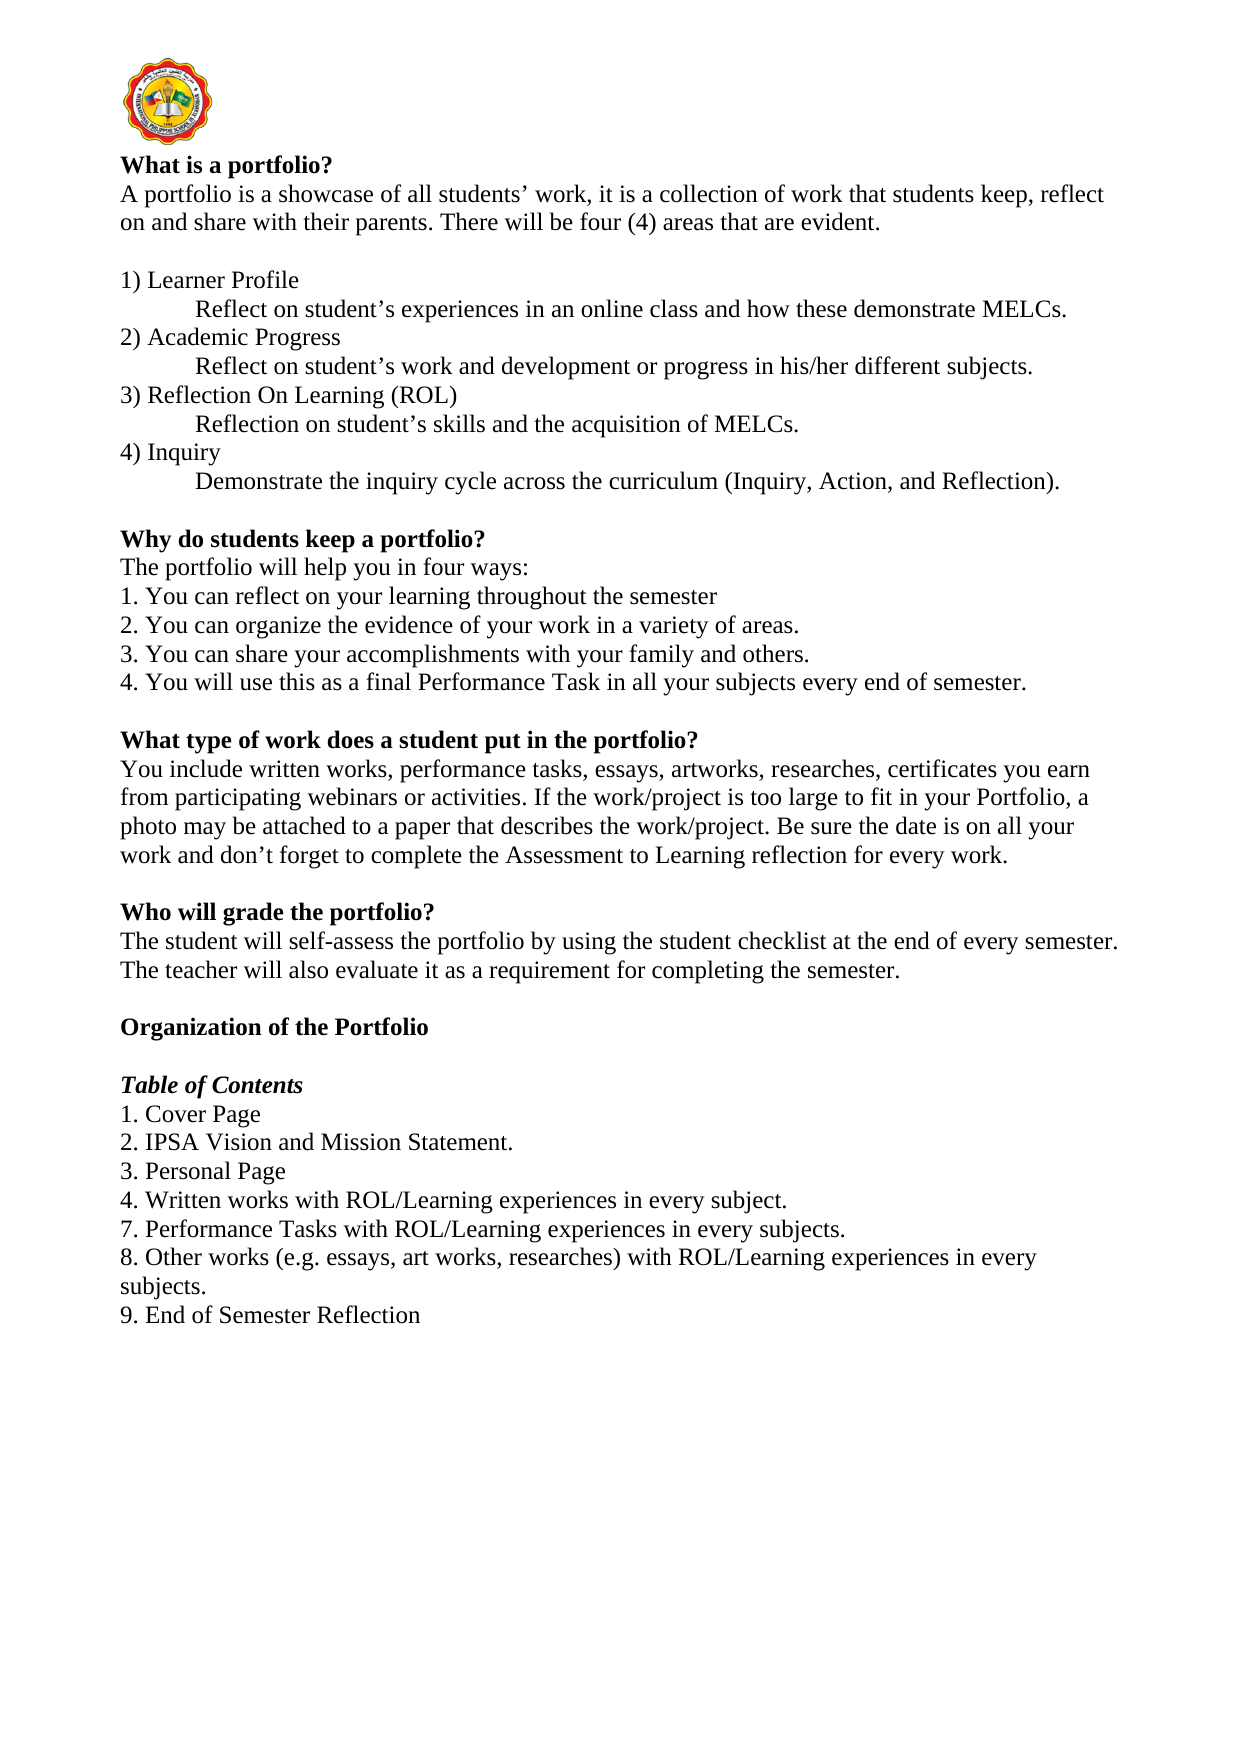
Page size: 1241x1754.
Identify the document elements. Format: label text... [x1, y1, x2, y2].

text 1) Learner Profile [120, 265, 1120, 294]
text Who will grade the portfolio? [120, 897, 1120, 926]
text What type of work does a student put in the portfolio? [120, 725, 1120, 754]
text 2. You can organize the evidence of your work in a variety of areas. [120, 610, 1120, 639]
text Organization of the Portfolio [120, 1012, 1120, 1041]
text Demonstrate the inquiry cycle across the curriculum (Inquiry, Action, and Reflection). [120, 466, 1120, 495]
text 3) Reflection On Learning (ROL) [120, 380, 1120, 409]
text 4) Inquiry [120, 437, 1120, 466]
text What is a portfolio? [120, 150, 1120, 179]
text 8. Other works (e.g. essays, art works, researches) with ROL/Learning experiences in every subjects. [120, 1242, 1120, 1300]
text 1. You can reflect on your learning throughout the semester [120, 581, 1120, 610]
text 3. Personal Page [120, 1156, 1120, 1185]
text 1. Cover Page [120, 1099, 1120, 1127]
text 2) Academic Progress [120, 322, 1120, 351]
picture [123, 58, 218, 145]
text Reflect on student’s experiences in an online class and how these demonstrate MELCs. [120, 294, 1120, 322]
text A portfolio is a showcase of all students’ work, it is a collection of work that students keep, reflect on and share with their parents. There will be four (4) areas that are evident. [120, 179, 1120, 236]
text Why do students keep a portfolio? [120, 524, 1120, 552]
text 7. Performance Tasks with ROL/Learning experiences in every subjects. [120, 1214, 1120, 1242]
text 3. You can share your accomplishments with your family and others. [120, 639, 1120, 667]
text 9. End of Semester Reflection [120, 1300, 1120, 1329]
text 4. You will use this as a final Performance Task in all your subjects every end of semester. [120, 667, 1120, 696]
text Reflection on student’s skills and the acquisition of MELCs. [195, 409, 1120, 437]
text The portfolio will help you in four ways: [120, 552, 1120, 581]
text Reflect on student’s work and development or progress in his/her different subjects. [120, 351, 1120, 380]
text The student will self-assess the portfolio by using the student checklist at the end of every semester. The teacher will also evaluate it as a requirement for completing the semester. [120, 926, 1120, 984]
text You include written works, performance tasks, essays, artworks, researches, certificates you earn from participating webinars or activities. If the work/project is too large to fit in your Portfolio, a photo may be attached to a paper that describes the work/project. Be sure the date is on all your work and don’t forget to complete the Assessment to Learning reflection for every work. [120, 754, 1120, 869]
text Table of Contents [120, 1070, 1120, 1099]
text 2. IPSA Vision and Mission Statement. [120, 1127, 1120, 1156]
text 4. Written works with ROL/Learning experiences in every subject. [120, 1185, 1120, 1214]
